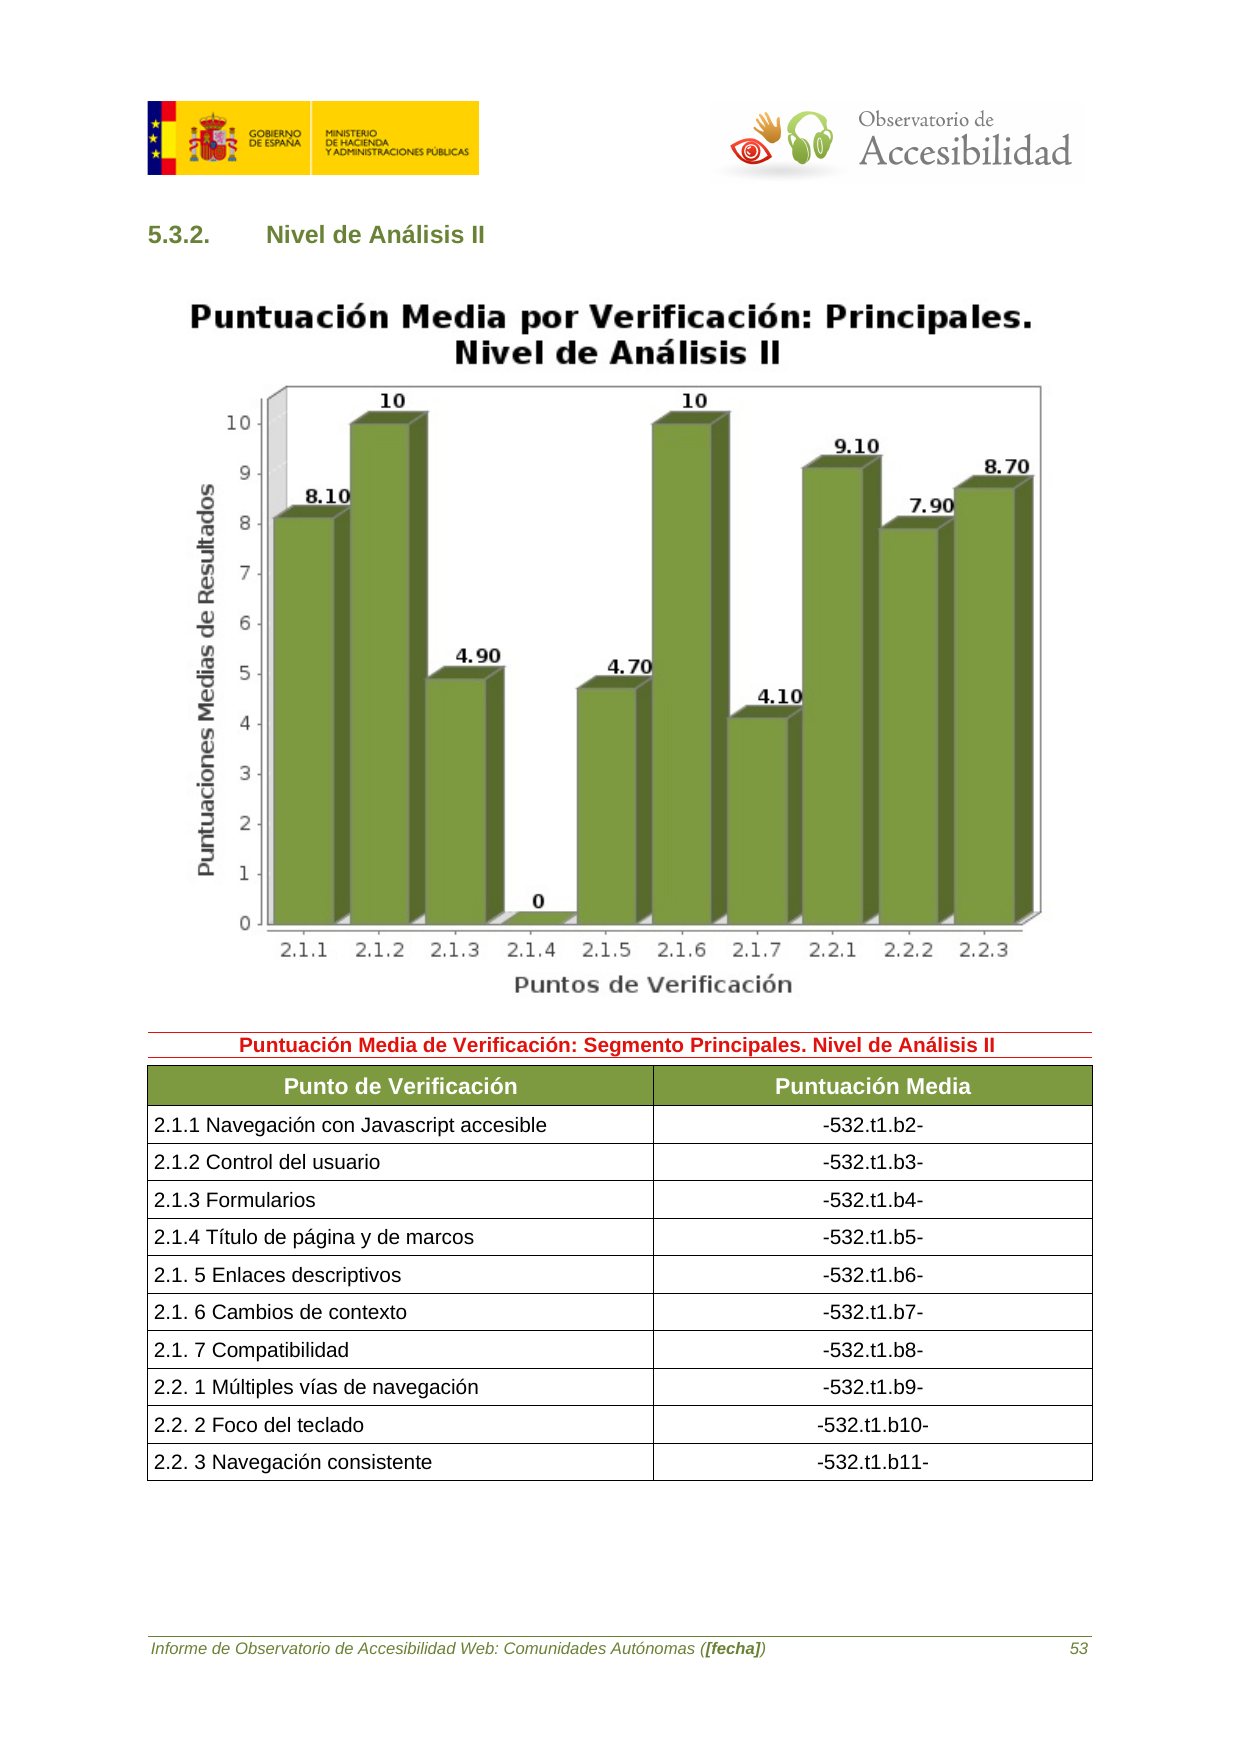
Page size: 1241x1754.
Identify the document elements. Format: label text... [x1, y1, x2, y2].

table_cell 2.1.1 Navegación con Javascript accesible [148, 1106, 653, 1143]
table_cell 2.2. 2 Foco del teclado [148, 1406, 653, 1443]
table_header Punto de Verificación [148, 1066, 653, 1105]
picture [147, 101, 479, 175]
table_cell -532.t1.b4- [654, 1181, 1092, 1218]
subtitle Nivel de Análisis II [148, 220, 1092, 248]
table_cell -532.t1.b9- [654, 1369, 1092, 1405]
table_cell 2.2. 3 Navegación consistente [148, 1444, 653, 1480]
table_cell -532.t1.b7- [654, 1294, 1092, 1330]
text Puntuación Media de Verificación: Segmento Principales. Nivel de Análisis II [148, 1033, 1092, 1057]
table_cell 2.1. 7 Compatibilidad [148, 1331, 653, 1368]
table_cell 2.1.2 Control del usuario [148, 1144, 653, 1180]
table_cell 2.2. 1 Múltiples vías de navegación [148, 1369, 653, 1405]
table_cell 2.1. 5 Enlaces descriptivos [148, 1256, 653, 1293]
table_cell -532.t1.b2- [654, 1106, 1092, 1143]
table_cell -532.t1.b5- [654, 1219, 1092, 1255]
table_cell -532.t1.b11- [654, 1444, 1092, 1480]
picture [710, 102, 1086, 185]
table_cell -532.t1.b8- [654, 1331, 1092, 1368]
table_cell 2.1. 6 Cambios de contexto [148, 1294, 653, 1330]
table_cell -532.t1.b3- [654, 1144, 1092, 1180]
table_cell -532.t1.b6- [654, 1256, 1092, 1293]
table_header Puntuación Media [654, 1066, 1092, 1105]
picture [175, 297, 1059, 1007]
table_cell -532.t1.b10- [654, 1406, 1092, 1443]
table_cell 2.1.3 Formularios [148, 1181, 653, 1218]
table_cell 2.1.4 Título de página y de marcos [148, 1219, 653, 1255]
